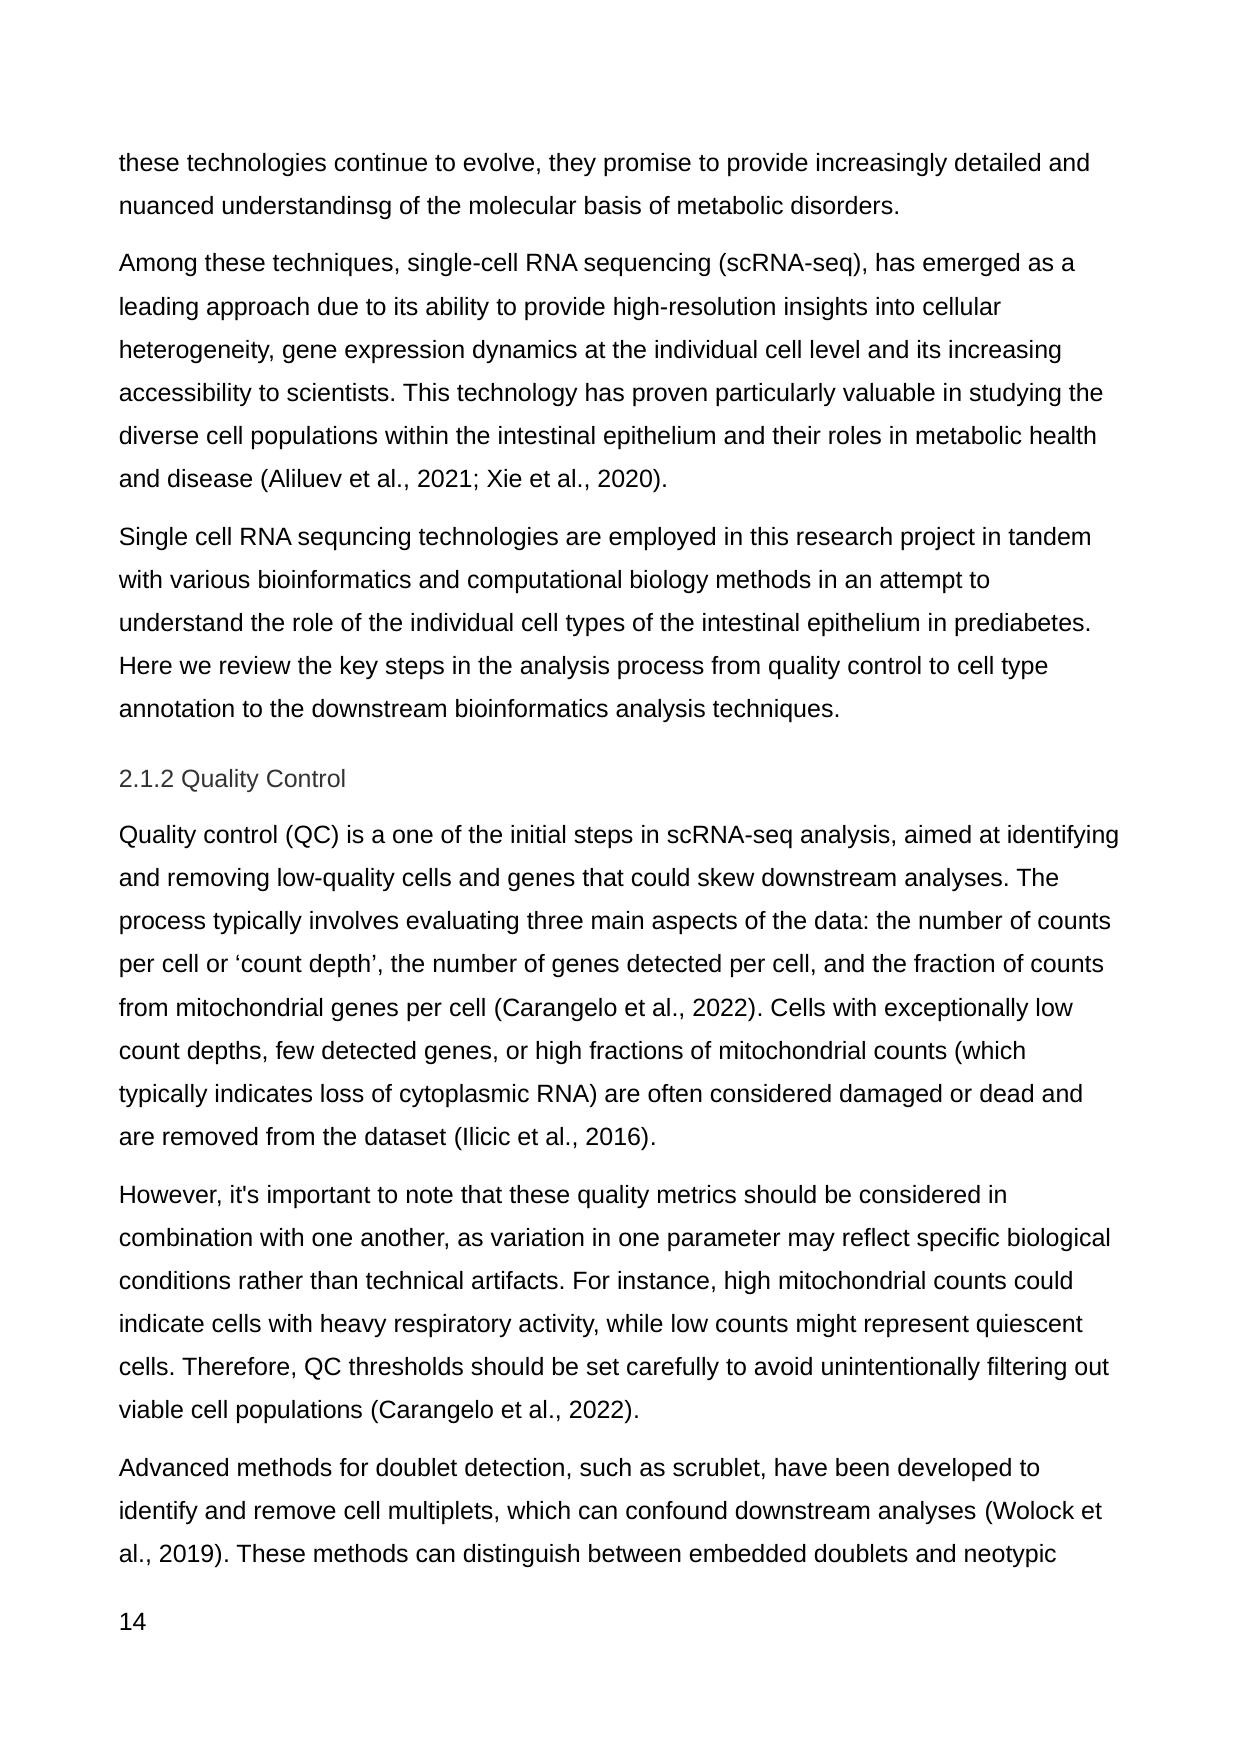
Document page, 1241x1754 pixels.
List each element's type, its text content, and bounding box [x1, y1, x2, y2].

text Single cell RNA sequncing technologies are employed in this research project in tandem with various bioinformatics and computational biology methods in an attempt to understand the role of the individual cell types of the intestinal epithelium in prediabetes. Here we review the key steps in the analysis process from quality control to cell type annotation to the downstream bioinformatics analysis techniques. [118, 522, 1122, 723]
text Quality control (QC) is a one of the initial steps in scRNA-seq analysis, aimed at identifying and removing low-quality cells and genes that could skew downstream analyses. The process typically involves evaluating three main aspects of the data: the number of counts per cell or ‘count depth’, the number of genes detected per cell, and the fraction of counts from mitochondrial genes per cell (Carangelo et al., 2022). Cells with exceptionally low count depths, few detected genes, or high fractions of mitochondrial counts (which typically indicates loss of cytoplasmic RNA) are often considered damaged or dead and are removed from the dataset (Ilicic et al., 2016). [118, 820, 1122, 1151]
text Advanced methods for doublet detection, such as scrublet, have been developed to identify and remove cell multiplets, which can confound downstream analyses (Wolock et al., 2019). These methods can distinguish between embedded doublets and neotypic [118, 1453, 1122, 1568]
subtitle 2.1.2 Quality Control [118, 764, 1122, 793]
text Among these techniques, single-cell RNA sequencing (scRNA-seq), has emerged as a leading approach due to its ability to provide high-resolution insights into cellular heterogeneity, gene expression dynamics at the individual cell level and its increasing accessibility to scientists. This technology has proven particularly valuable in studying the diverse cell populations within the intestinal epithelium and their roles in metabolic health and disease (Aliluev et al., 2021; Xie et al., 2020). [118, 248, 1122, 493]
text these technologies continue to evolve, they promise to provide increasingly detailed and nuanced understandinsg of the molecular basis of metabolic disorders. [118, 148, 1122, 219]
text However, it's important to note that these quality metrics should be considered in combination with one another, as variation in one parameter may reflect specific biological conditions rather than technical artifacts. For instance, high mitochondrial counts could indicate cells with heavy respiratory activity, while low counts might represent quiescent cells. Therefore, QC thresholds should be set carefully to avoid unintentionally filtering out viable cell populations (Carangelo et al., 2022). [118, 1180, 1122, 1424]
